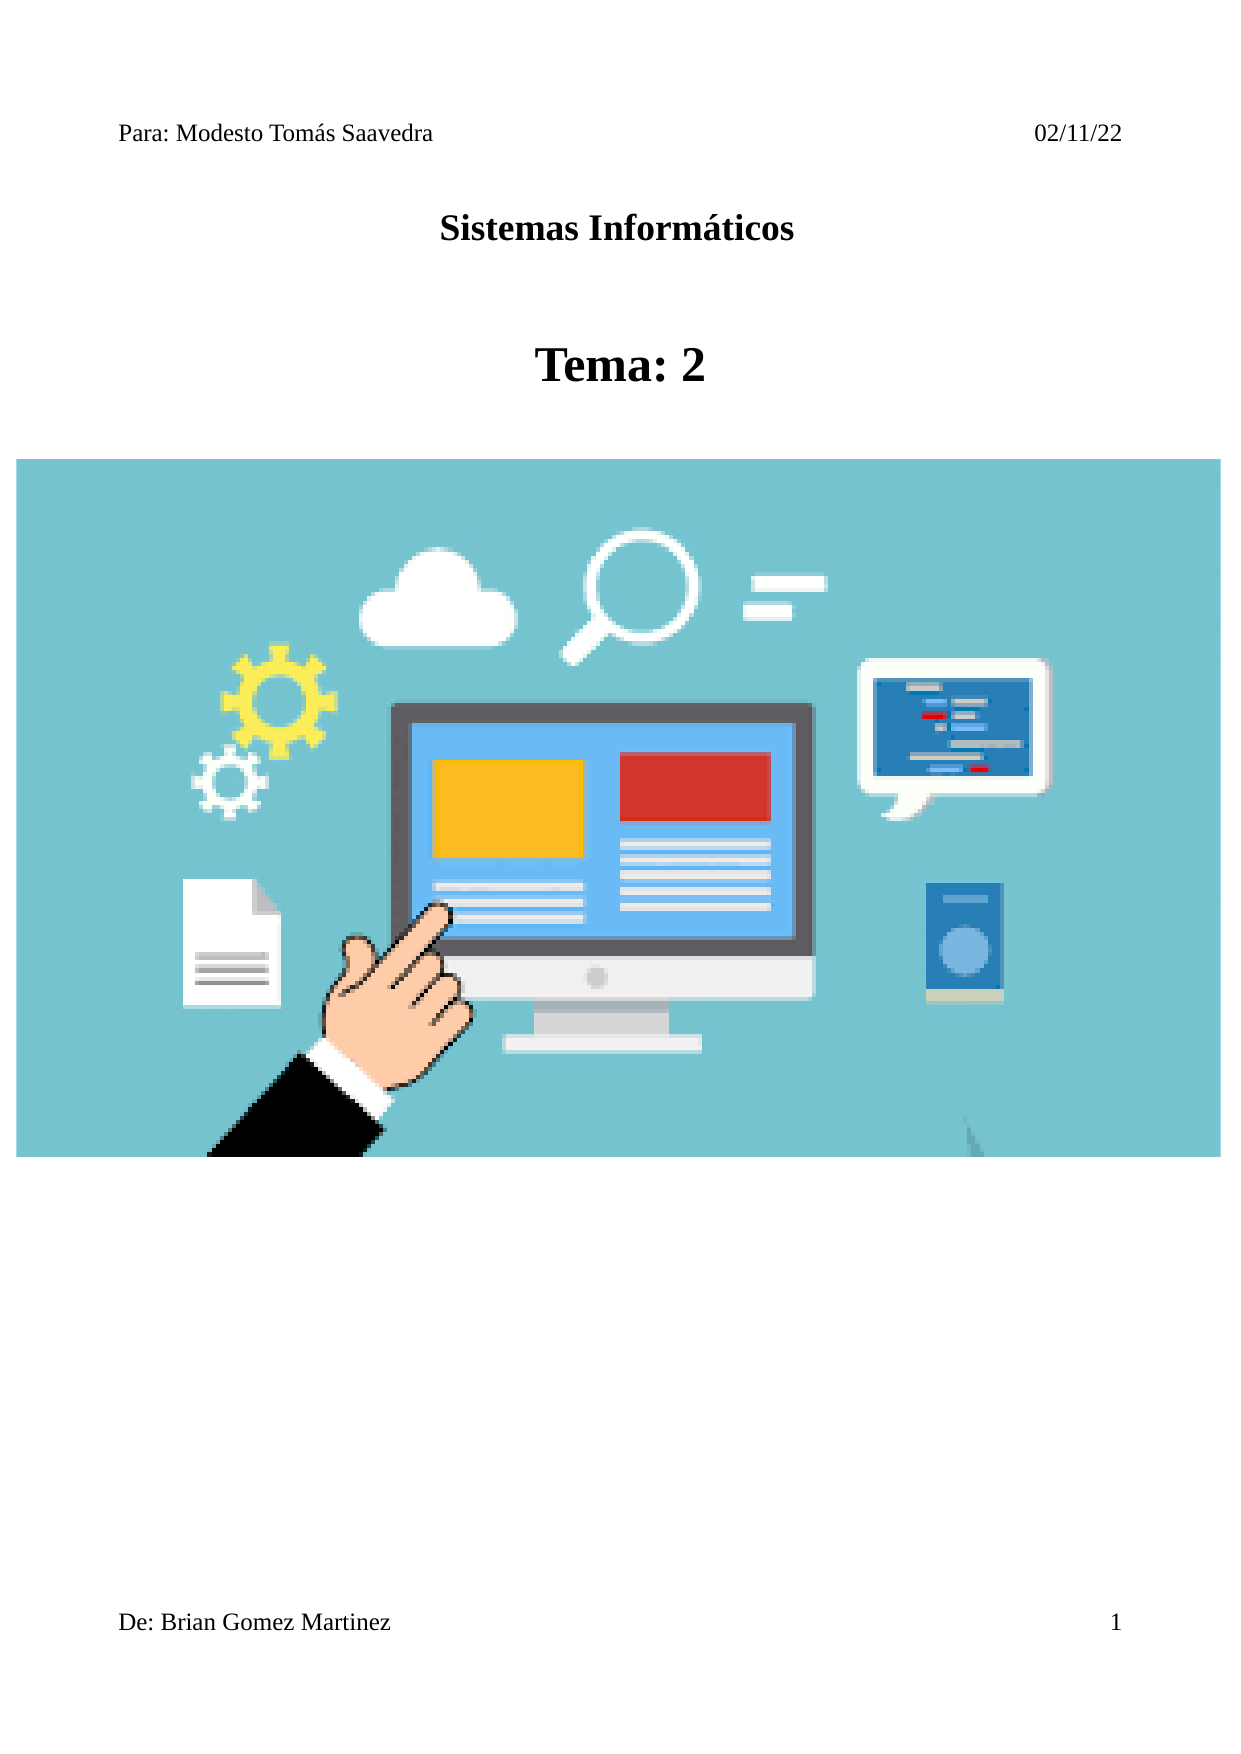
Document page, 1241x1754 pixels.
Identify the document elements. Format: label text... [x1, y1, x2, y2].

text Sistemas Informáticos [118, 205, 1122, 248]
picture [16, 459, 1221, 1157]
text Tema: 2 [118, 334, 1122, 392]
